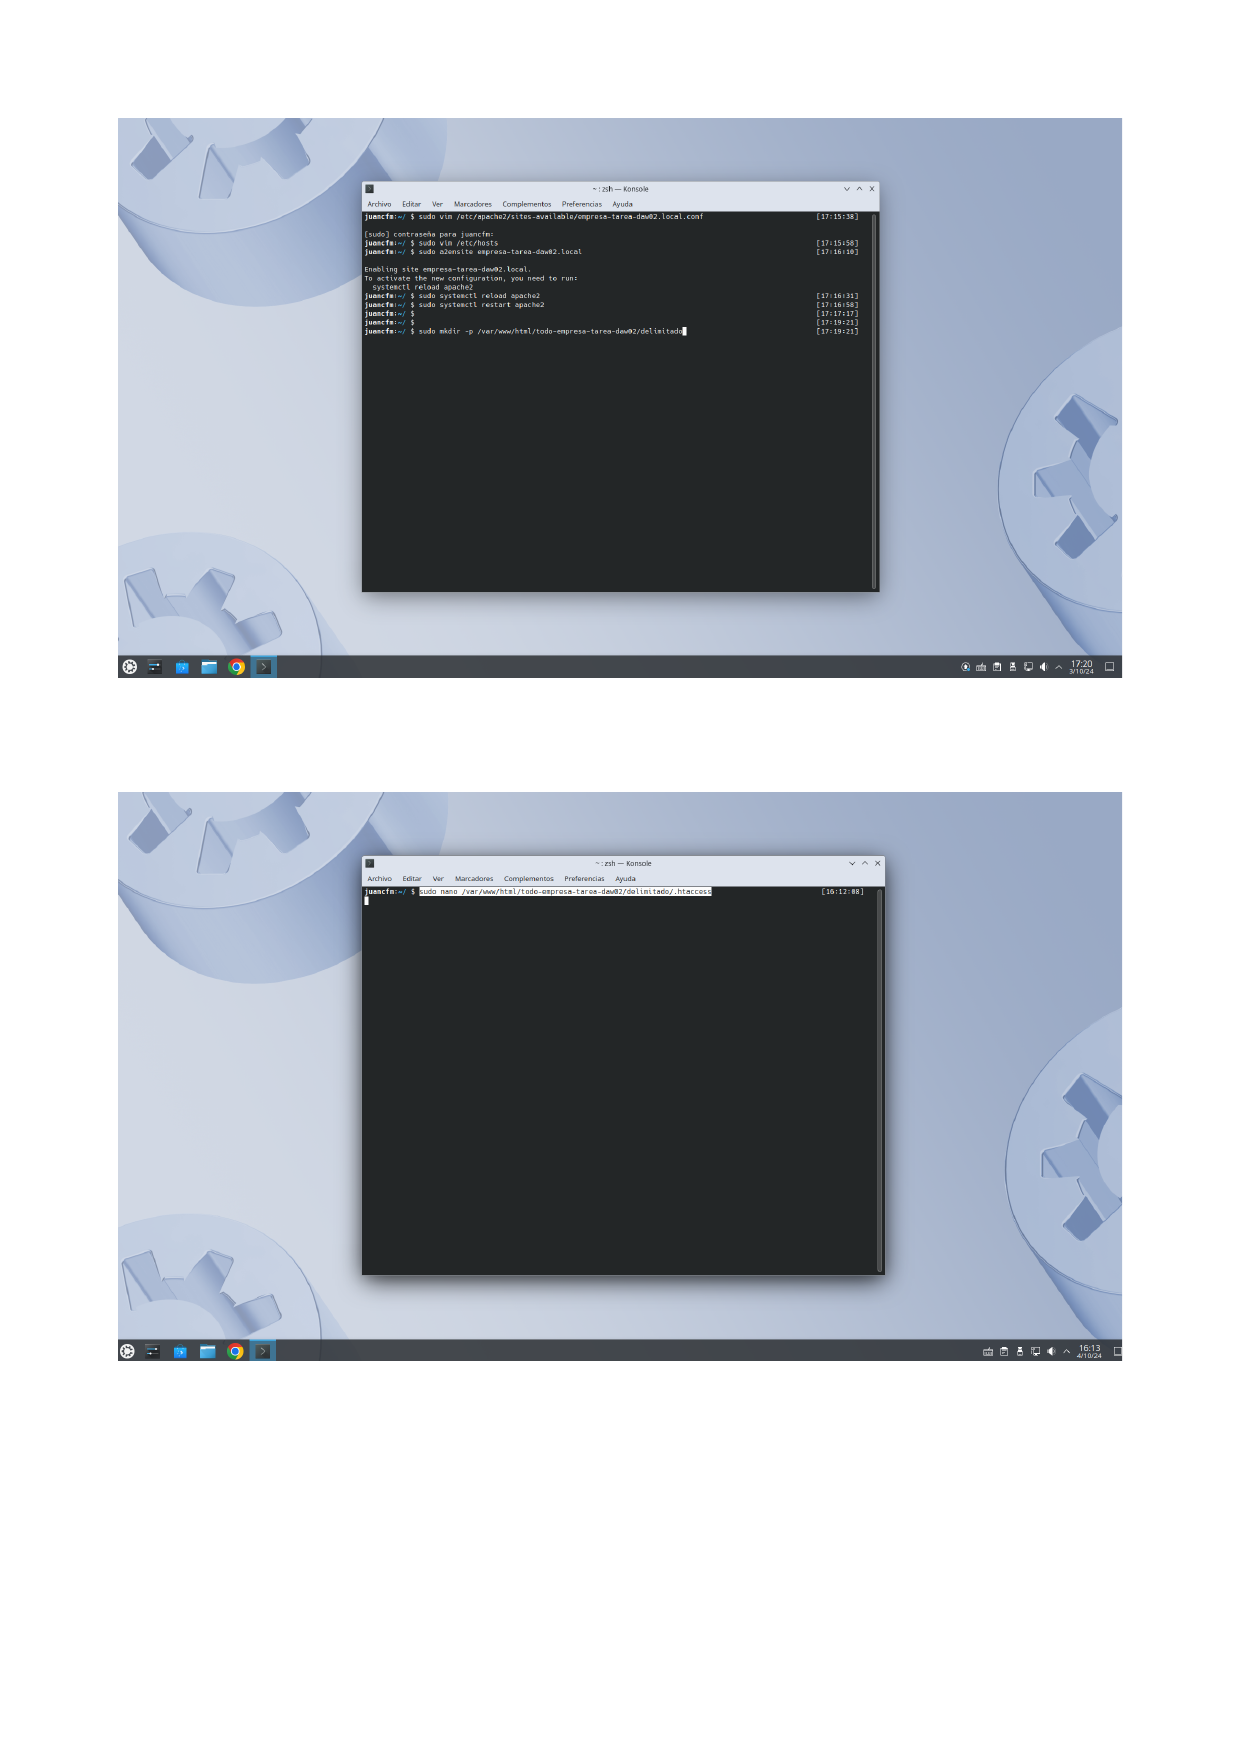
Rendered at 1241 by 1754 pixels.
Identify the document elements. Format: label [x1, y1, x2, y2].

picture [118, 118, 1123, 678]
picture [118, 792, 1123, 1361]
